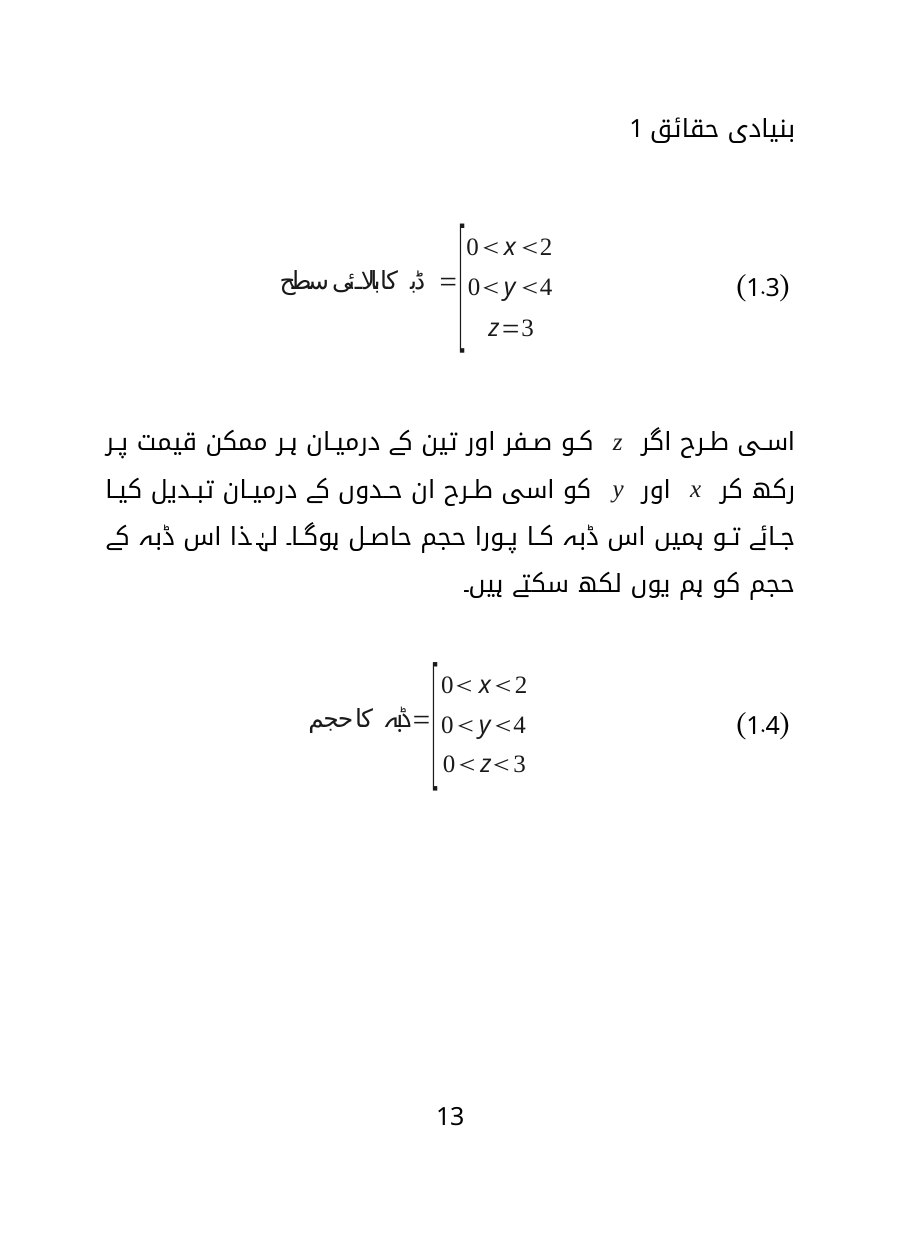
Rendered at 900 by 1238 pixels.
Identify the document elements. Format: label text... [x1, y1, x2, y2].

table_header [105, 655, 718, 810]
table_header [105, 216, 718, 372]
table_header (1.3) [718, 216, 795, 372]
table_header (1.4) [718, 655, 795, 810]
text اسی طرح اگرکو صفر اور تین کے درمیان ہر ممکن قیمت پر رکھ کراورکو اسی طرح ان حدوں کے درمیان تبدیل کیا جائے تو ہمیں اس ڈبہ کا پورا حجم حاصل ہوگا۔ لہٰذا اس ڈبہ کے حجم کو ہم یوں لکھ سکتے ہیں۔ [105, 418, 795, 608]
